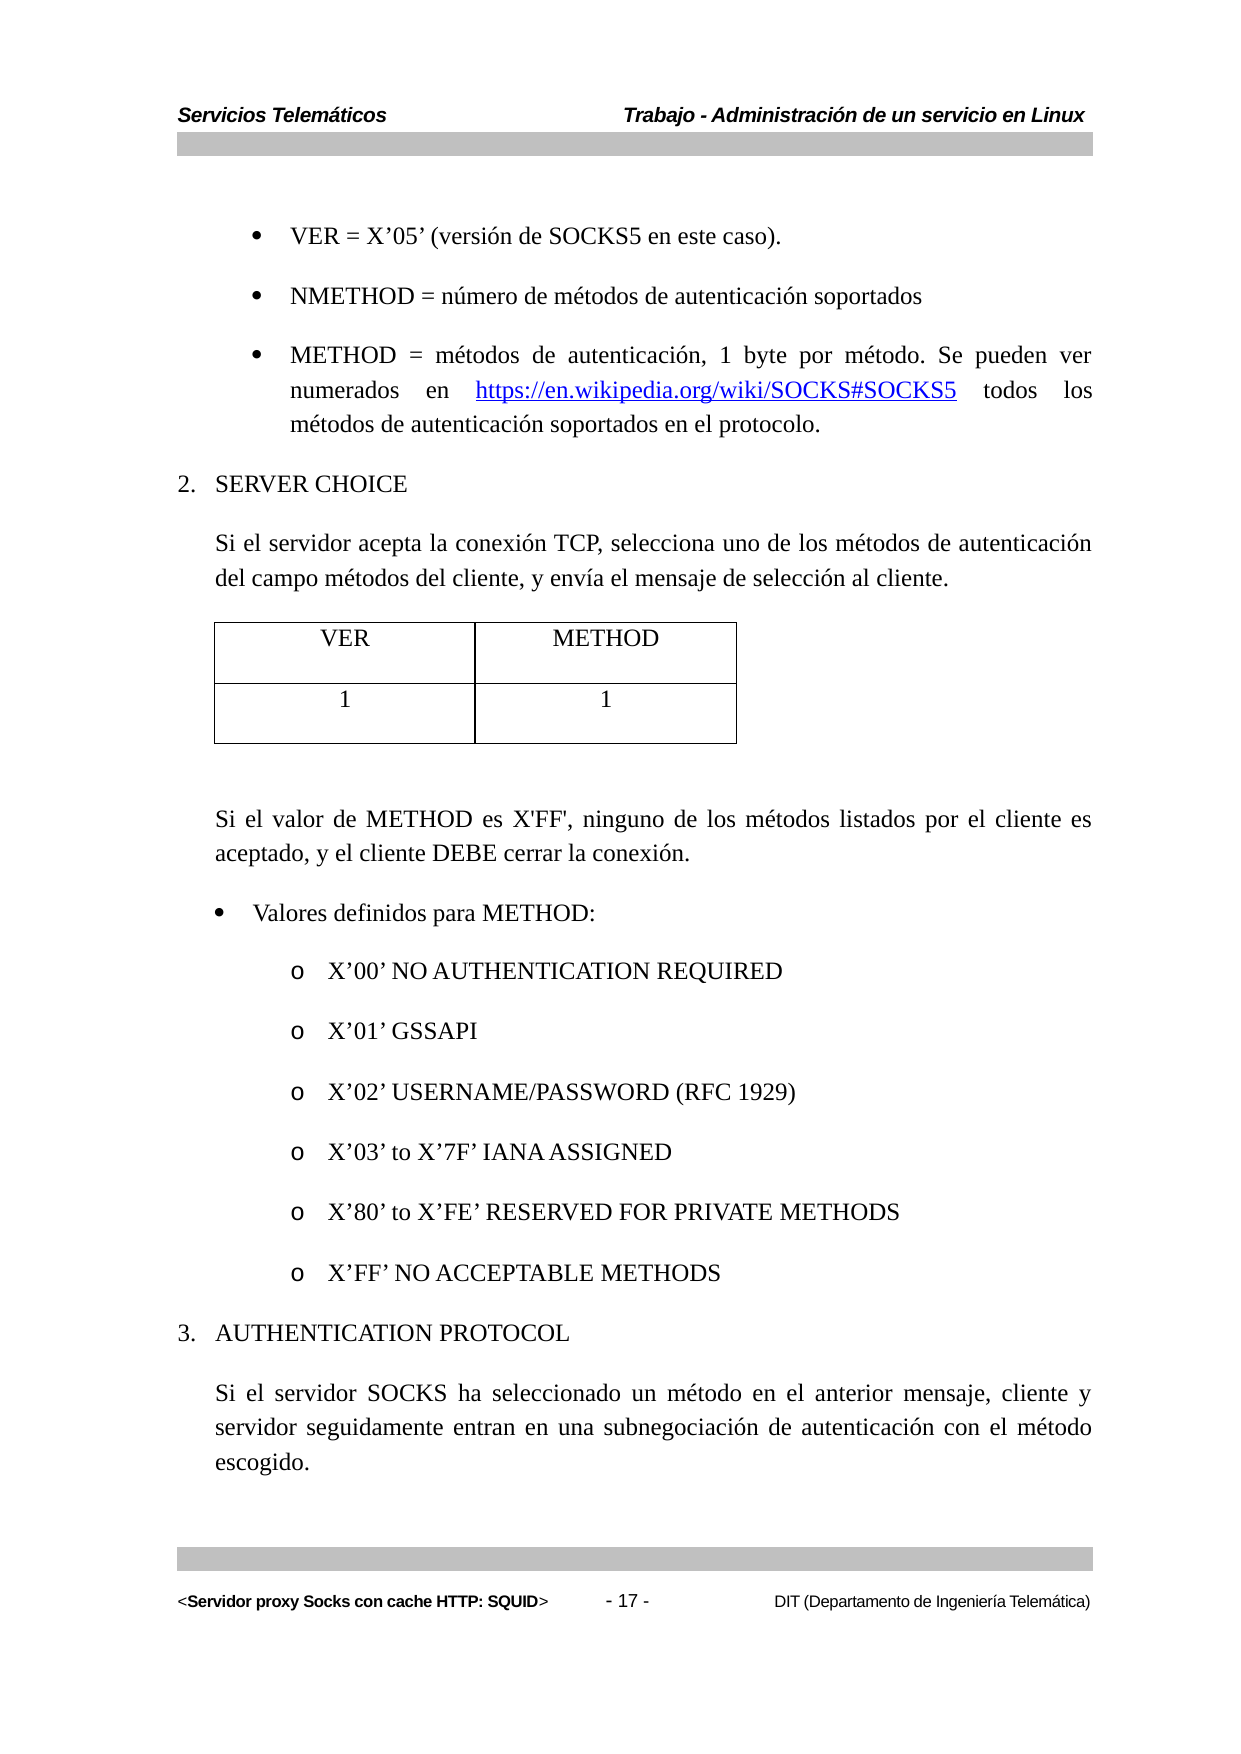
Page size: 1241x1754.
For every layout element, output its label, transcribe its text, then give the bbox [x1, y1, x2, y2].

list X’FF’ NO ACCEPTABLE METHODS [290, 1258, 1093, 1289]
table_header METHOD [476, 623, 736, 683]
text Si el servidor SOCKS ha seleccionado un método en el anterior mensaje, cliente y servidor seguidamente entran en una subnegociación de autenticación con el método escogido. [215, 1378, 1093, 1476]
text Si el servidor acepta la conexión TCP, selecciona uno de los métodos de autenticación del campo métodos del cliente, y envía el mensaje de selección al cliente. [215, 528, 1093, 592]
list X’02’ USERNAME/PASSWORD (RFC 1929) [290, 1077, 1093, 1107]
list VER = X’05’ (versión de SOCKS5 en este caso). [252, 221, 1093, 250]
list NMETHOD = número de métodos de autenticación soportados [252, 281, 1093, 310]
table_cell 1 [476, 684, 736, 743]
list X’01’ GSSAPI [290, 1016, 1093, 1047]
list METHOD = métodos de autenticación, 1 byte por método. Se pueden ver numerados en https://en.wikipedia.org/wiki/SOCKS#SOCKS5 todos los métodos de autenticación soportados en el protocolo. [252, 340, 1093, 438]
table_cell 1 [215, 684, 474, 743]
list SERVER CHOICE [177, 469, 1093, 498]
list X’03’ to X’7F’ IANA ASSIGNED [290, 1137, 1093, 1168]
text Si el valor de METHOD es X'FF', ninguno de los métodos listados por el cliente es aceptado, y el cliente DEBE cerrar la conexión. [215, 804, 1093, 867]
list AUTHENTICATION PROTOCOL [177, 1318, 1093, 1347]
list X’00’ NO AUTHENTICATION REQUIRED [290, 956, 1093, 987]
table_header VER [215, 623, 474, 683]
list X’80’ to X’FE’ RESERVED FOR PRIVATE METHODS [290, 1197, 1093, 1228]
list Valores definidos para METHOD: [215, 898, 1093, 927]
